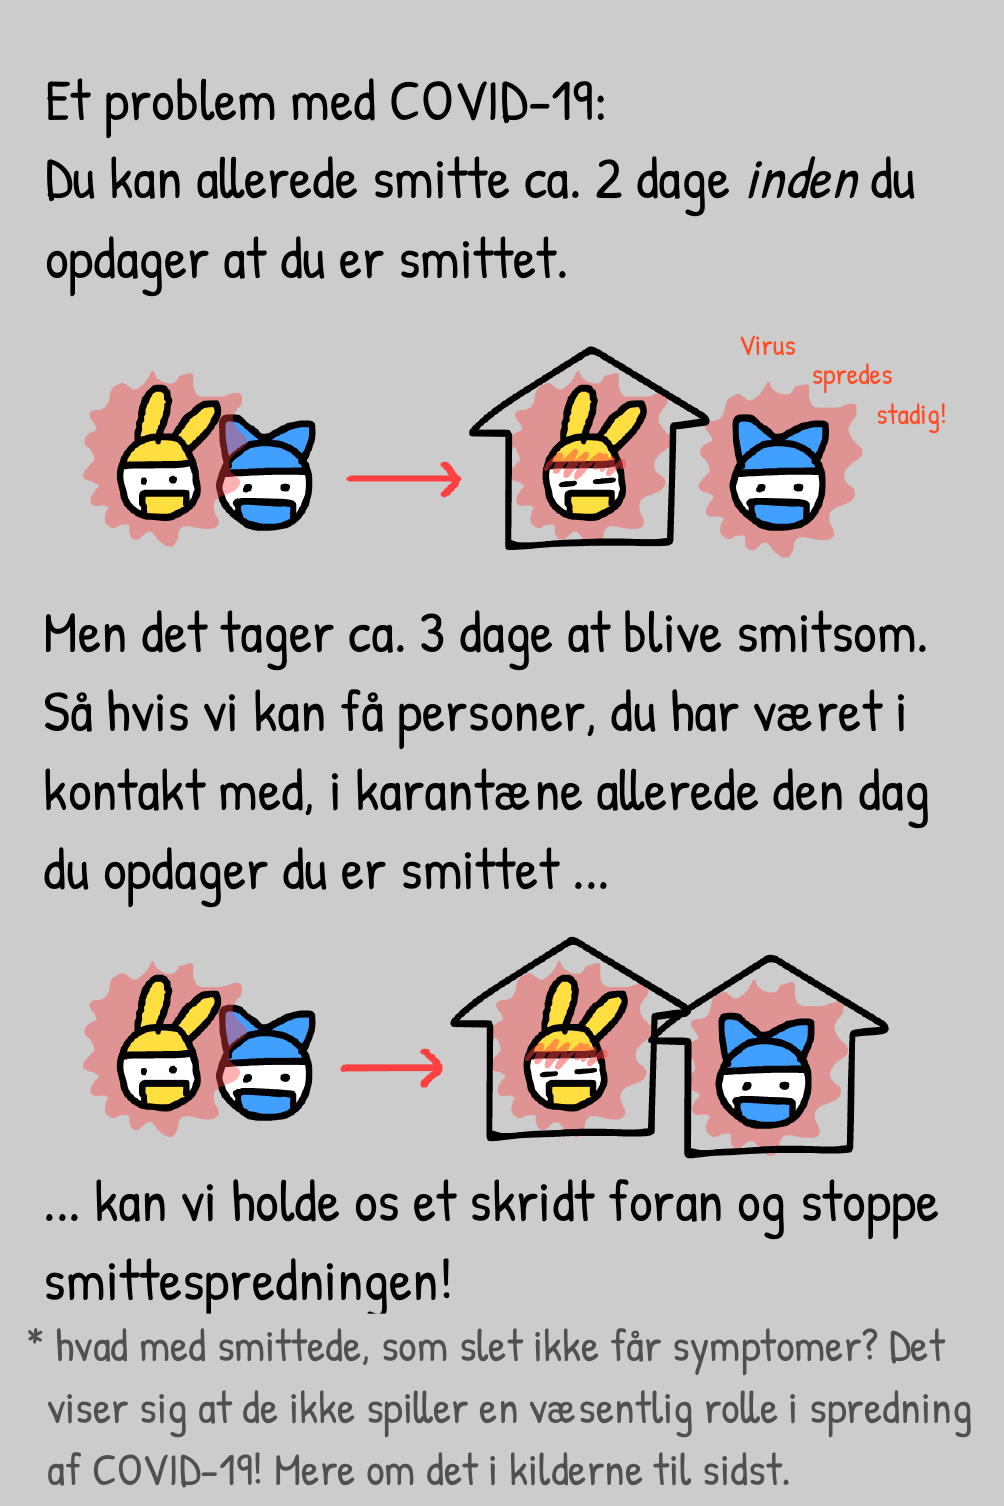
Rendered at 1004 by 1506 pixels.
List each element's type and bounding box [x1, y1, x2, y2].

picture [0, 0, 1004, 1313]
